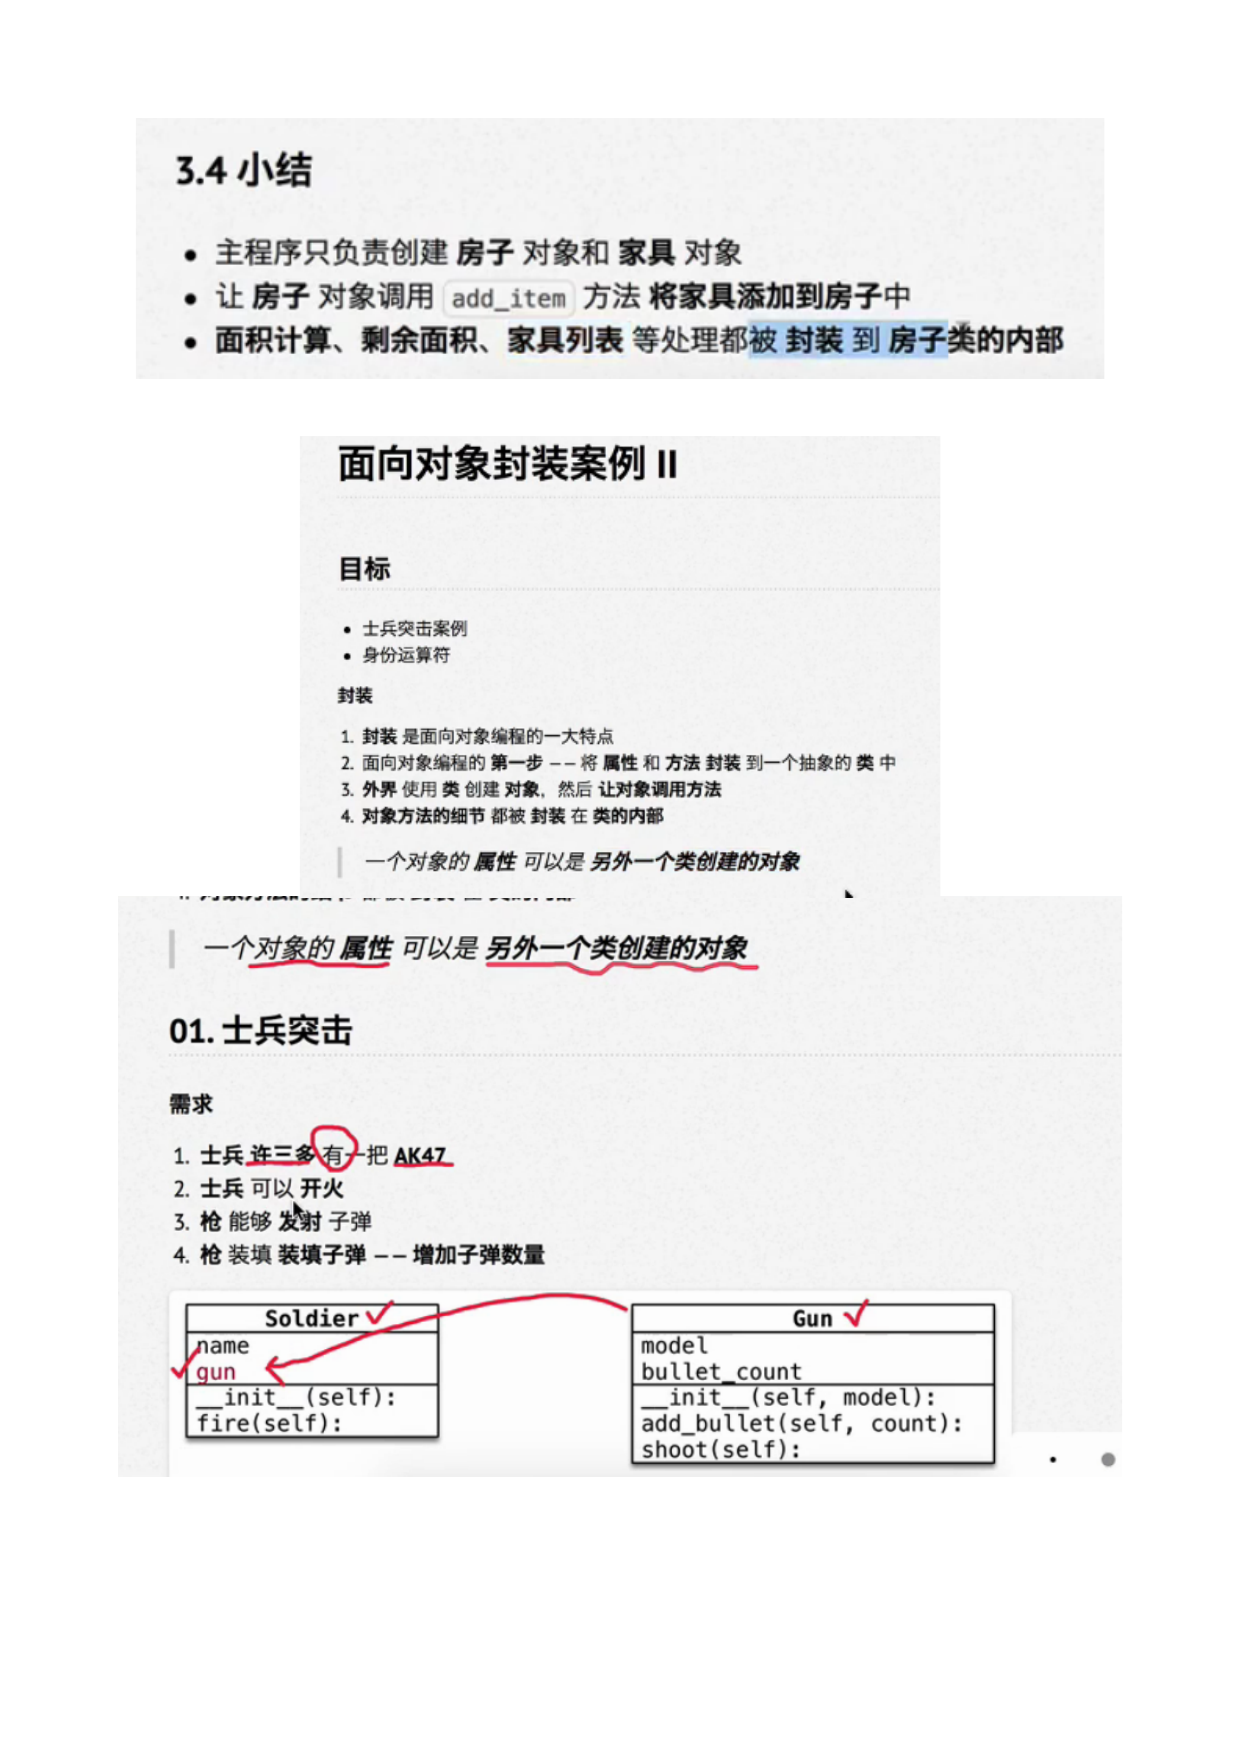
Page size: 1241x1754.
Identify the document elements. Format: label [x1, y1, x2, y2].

picture [118, 436, 1123, 1477]
picture [135, 118, 1105, 379]
